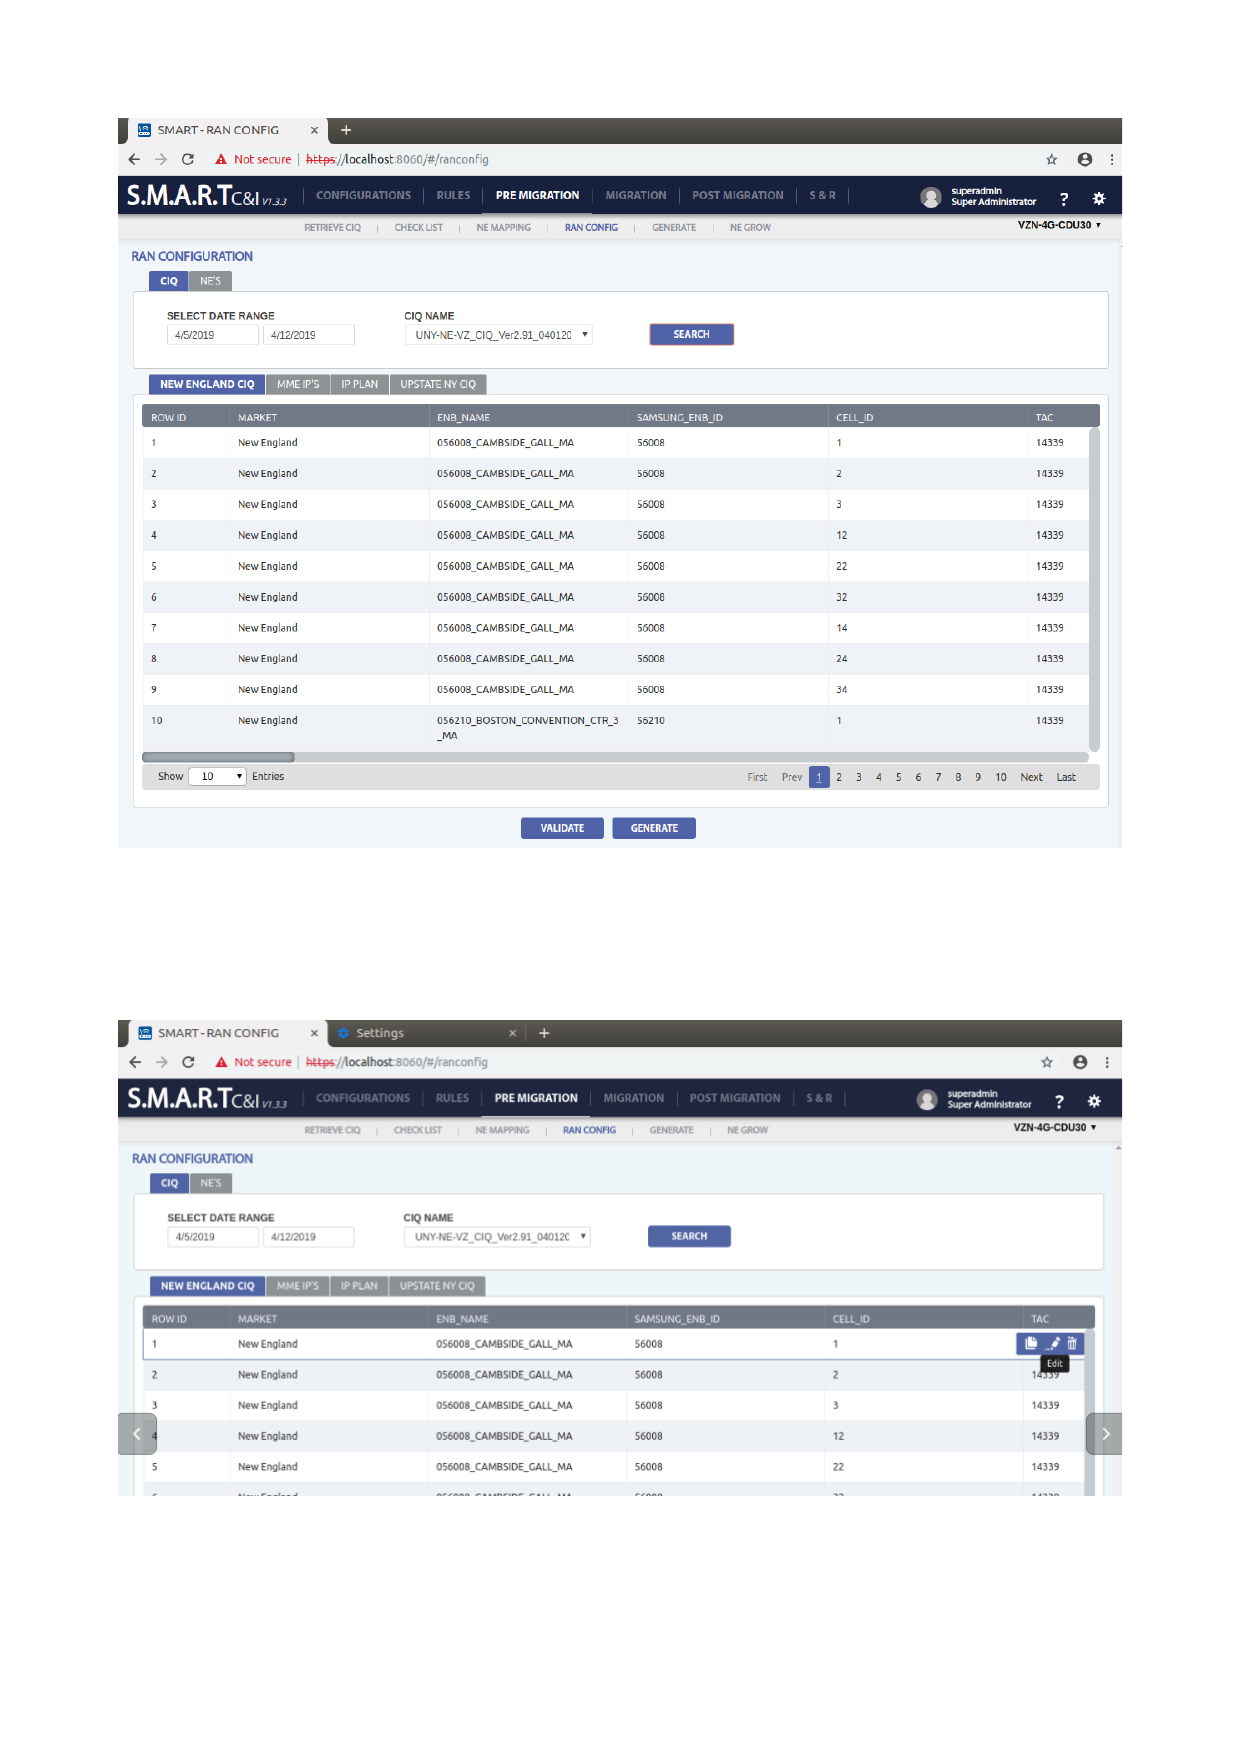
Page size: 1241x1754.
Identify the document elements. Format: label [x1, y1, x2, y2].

picture [118, 118, 1123, 848]
picture [118, 1020, 1123, 1496]
